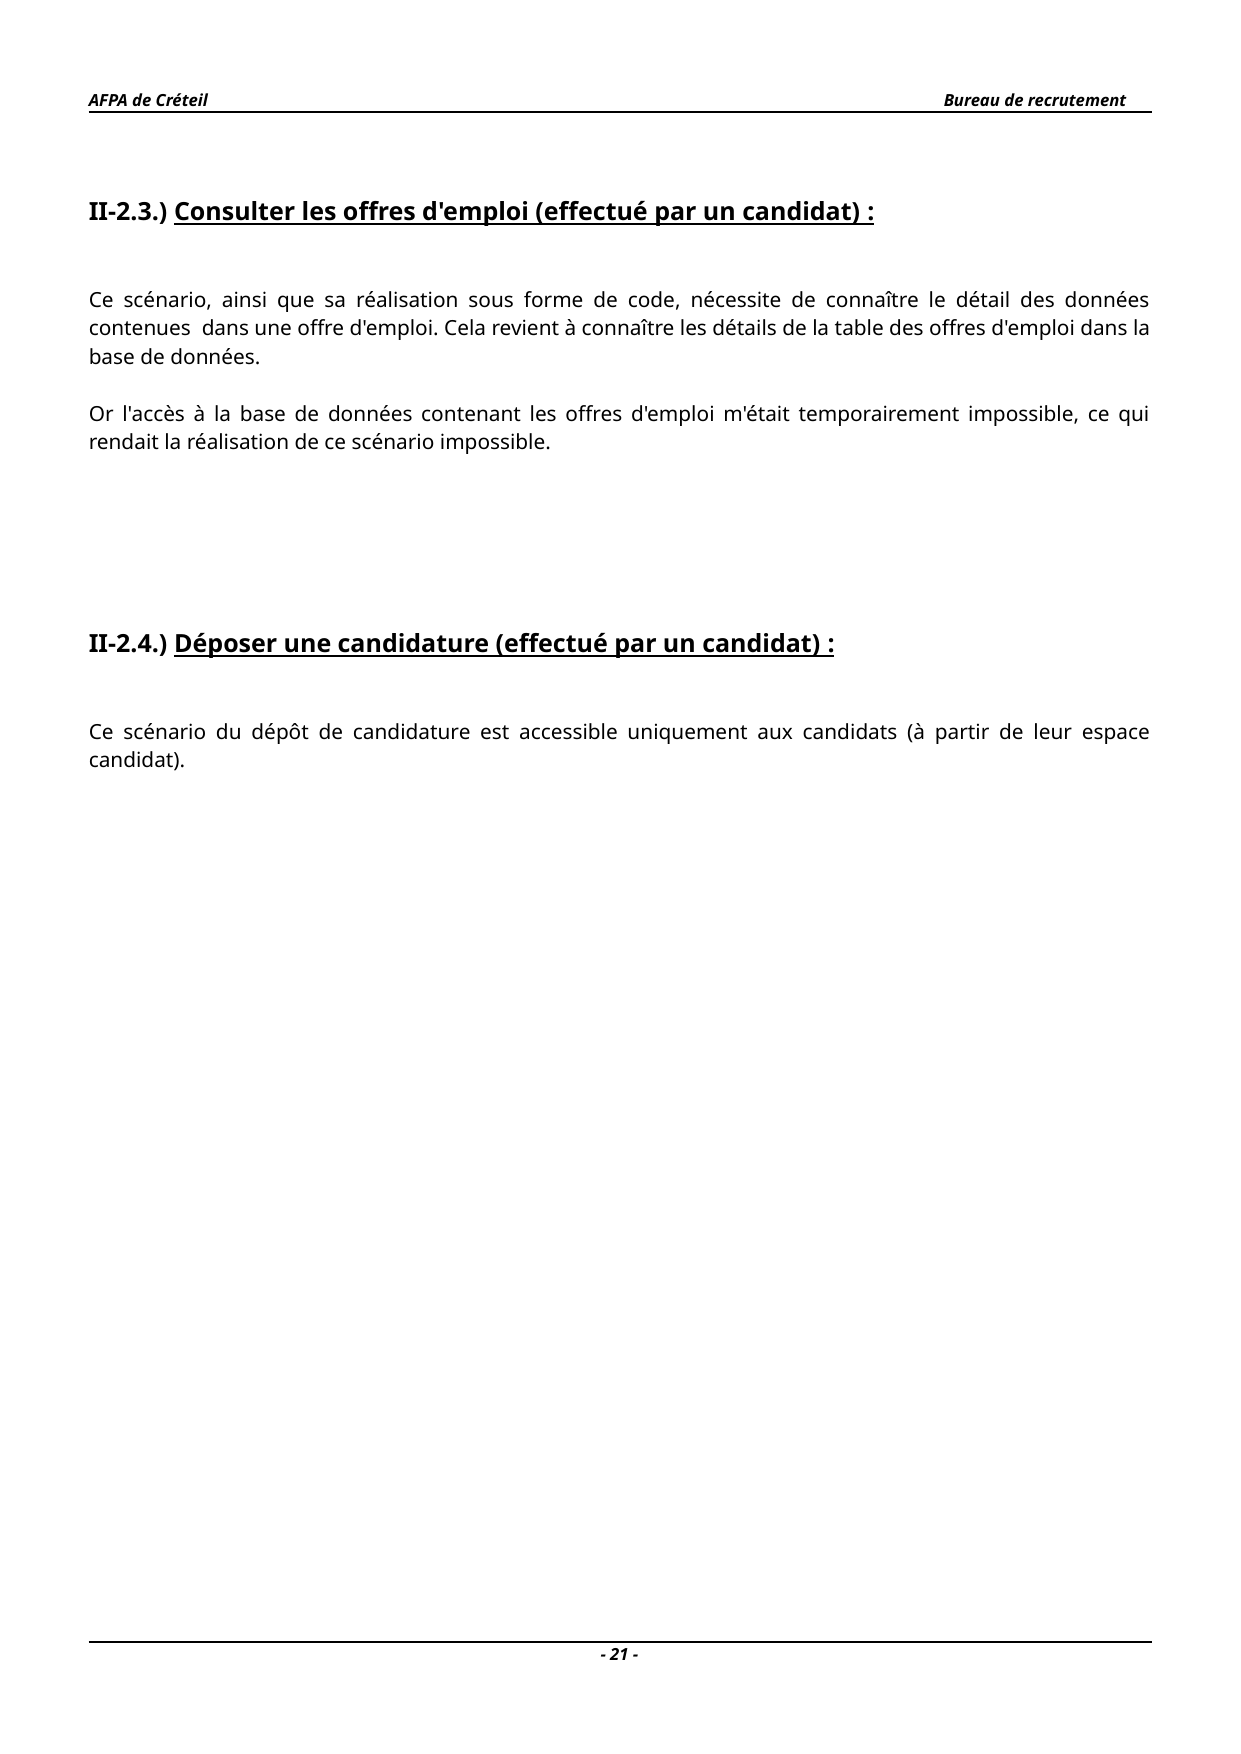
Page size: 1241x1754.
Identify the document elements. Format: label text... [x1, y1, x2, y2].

text Ce scénario du dépôt de candidature est accessible uniquement aux candidats (à partir de leur espace candidat). [88, 717, 1152, 774]
text II-2.3.) Consulter les offres d'emploi (effectué par un candidat) : [88, 194, 1152, 228]
text II-2.4.) Déposer une candidature (effectué par un candidat) : [88, 626, 1152, 660]
text Or l'accès à la base de données contenant les offres d'emploi m'était temporairement impossible, ce qui rendait la réalisation de ce scénario impossible. [88, 399, 1152, 456]
text Ce scénario, ainsi que sa réalisation sous forme de code, nécessite de connaître le détail des données contenues dans une offre d'emploi. Cela revient à connaître les détails de la table des offres d'emploi dans la base de données. [88, 285, 1152, 370]
